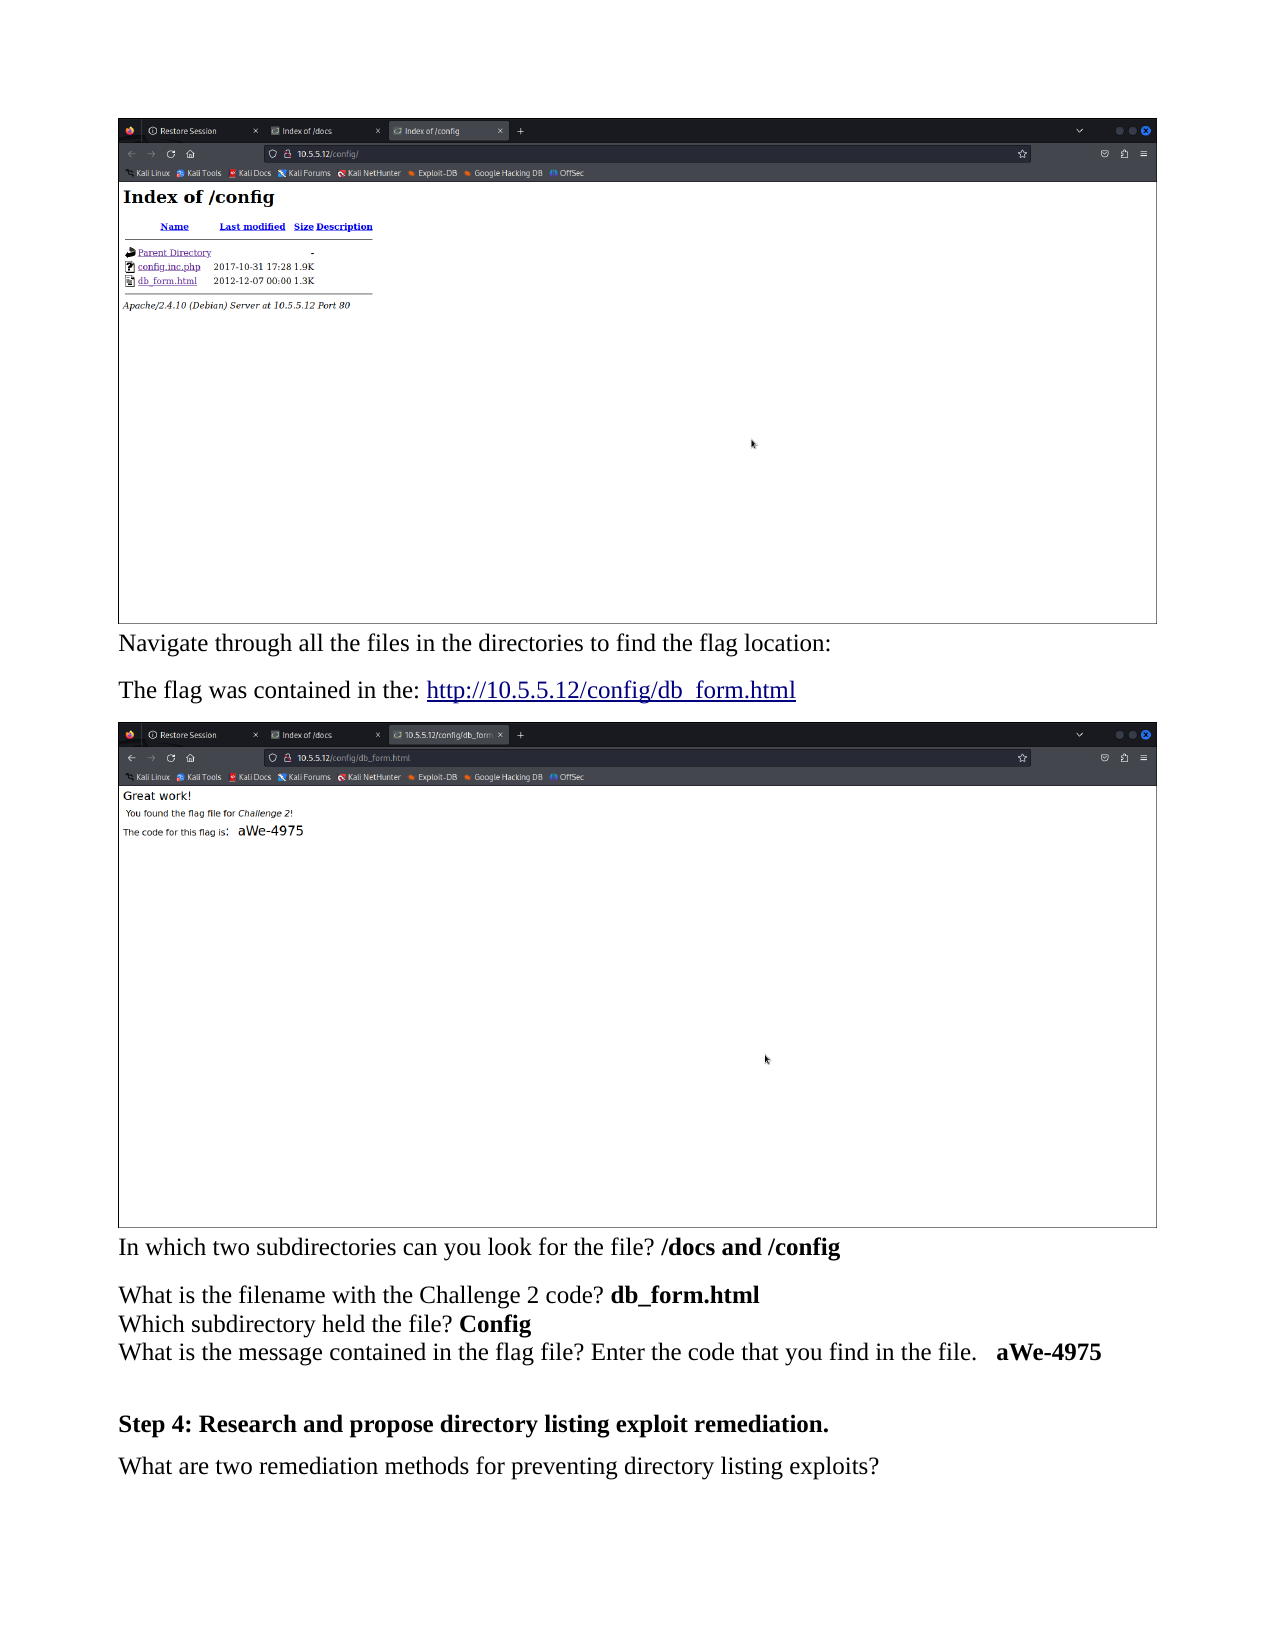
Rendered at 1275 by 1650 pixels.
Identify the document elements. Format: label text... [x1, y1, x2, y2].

subtitle Step 4: Research and propose directory listing exploit remediation. [118, 1409, 1157, 1438]
text What is the filename with the Challenge 2 code? db_form.html [118, 1280, 1157, 1309]
text In which two subdirectories can you look for the file? /docs and /config [118, 1228, 1157, 1261]
text What is the message contained in the flag file? Enter the code that you find in the file. aWe-4975 [118, 1337, 1157, 1366]
text The flag was contained in the: http://10.5.5.12/config/db_form.html [118, 675, 1157, 704]
text Which subdirectory held the file? Config [118, 1309, 1157, 1337]
picture [118, 722, 1157, 1228]
text What are two remediation methods for preventing directory listing exploits? [118, 1451, 1157, 1479]
text Navigate through all the files in the directories to find the flag location: [118, 624, 1157, 656]
picture [118, 118, 1157, 624]
